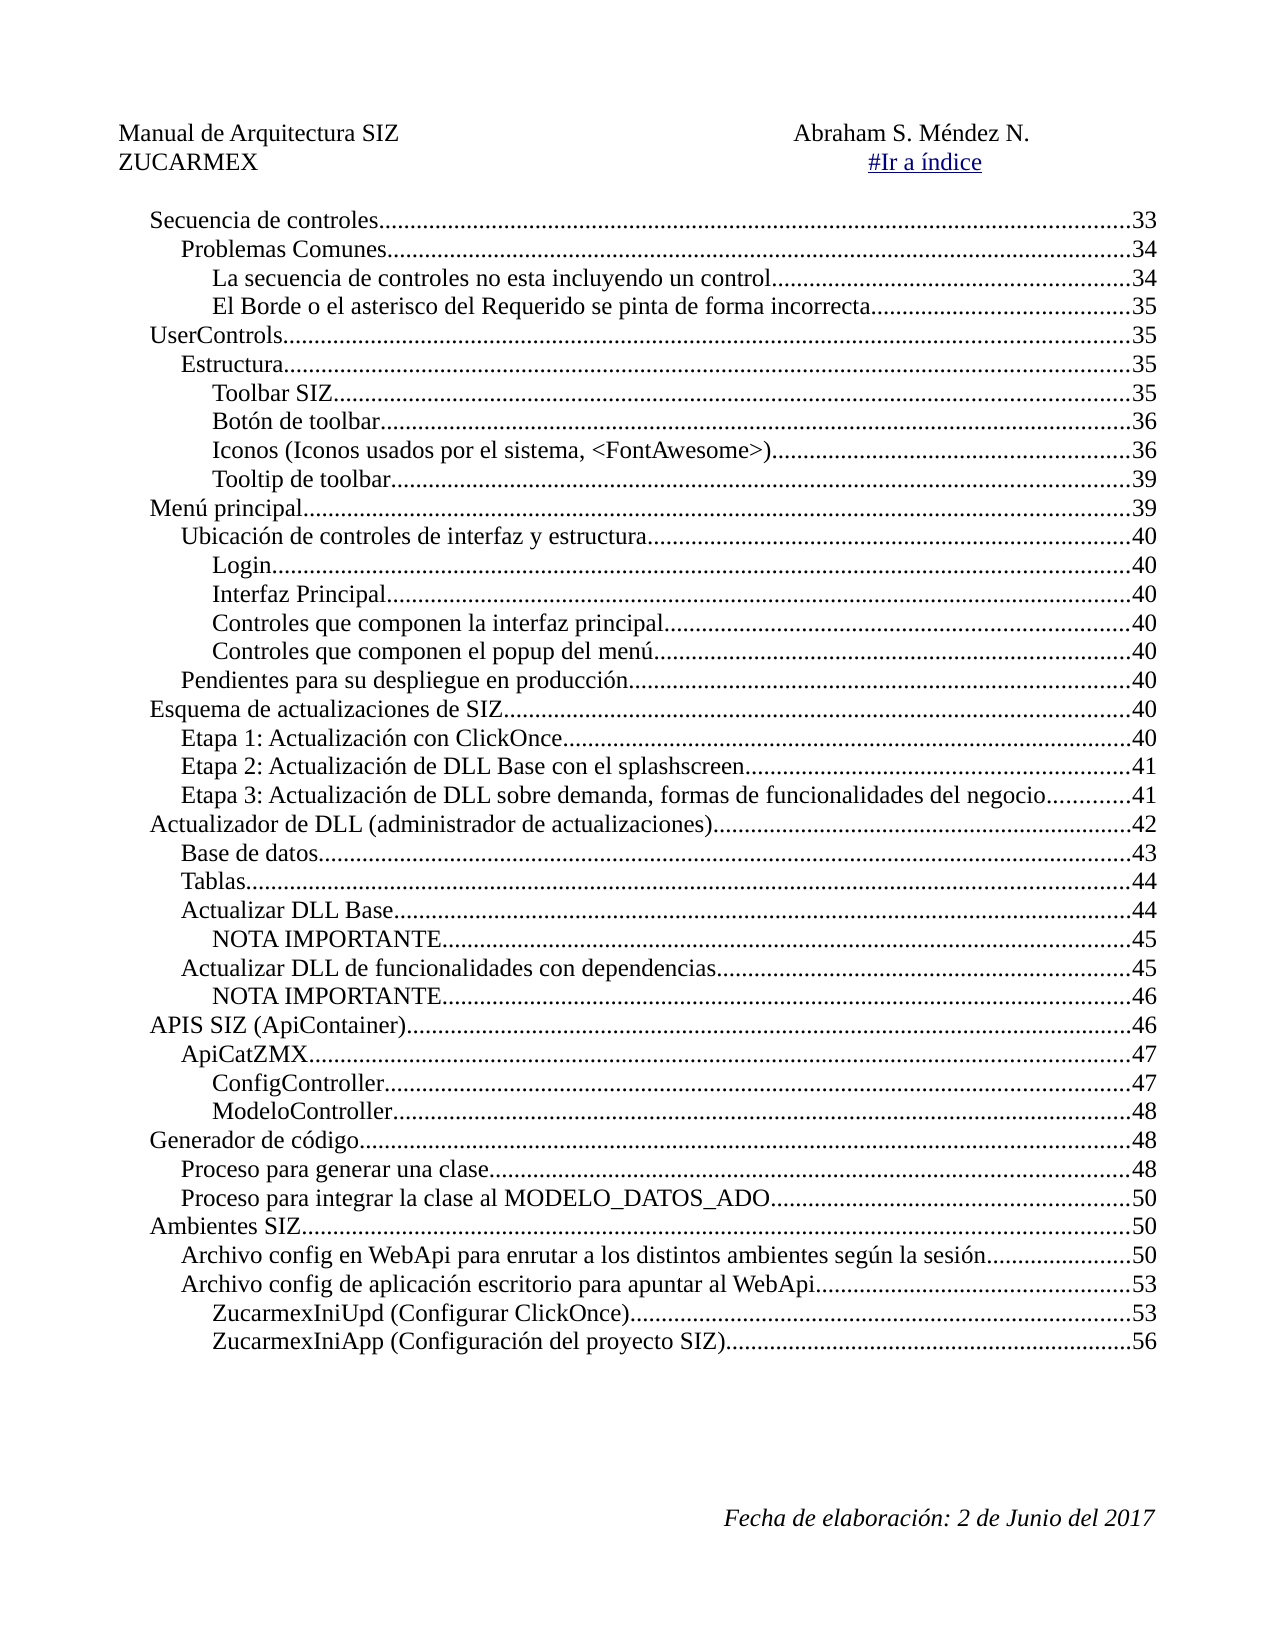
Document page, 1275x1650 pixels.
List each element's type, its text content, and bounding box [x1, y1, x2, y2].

text Toolbar SIZ 35 [118, 378, 1157, 406]
text Etapa 1: Actualización con ClickOnce 40 [118, 723, 1157, 751]
text Iconos (Iconos usados por el sistema, <FontAwesome>) 36 [118, 435, 1157, 464]
text Controles que componen la interfaz principal 40 [118, 608, 1157, 636]
text Actualizador de DLL (administrador de actualizaciones) 42 [118, 809, 1157, 838]
text APIS SIZ (ApiContainer) 46 [118, 1010, 1157, 1039]
text Estructura 35 [118, 349, 1157, 378]
text Menú principal 39 [118, 493, 1157, 521]
text Generador de código 48 [118, 1125, 1157, 1154]
text ConfigController 47 [118, 1068, 1157, 1096]
text Etapa 3: Actualización de DLL sobre demanda, formas de funcionalidades del negocio 41 [118, 780, 1157, 809]
text El Borde o el asterisco del Requerido se pinta de forma incorrecta. 35 [118, 291, 1157, 320]
text NOTA IMPORTANTE 45 [118, 924, 1157, 953]
text Tooltip de toolbar 39 [118, 464, 1157, 493]
text Archivo config en WebApi para enrutar a los distintos ambientes según la sesión 50 [118, 1240, 1157, 1269]
text Ubicación de controles de interfaz y estructura 40 [118, 521, 1157, 550]
text Esquema de actualizaciones de SIZ 40 [118, 694, 1157, 723]
text Login 40 [118, 550, 1157, 579]
text NOTA IMPORTANTE 46 [118, 981, 1157, 1010]
text Botón de toolbar 36 [118, 406, 1157, 435]
text Interfaz Principal 40 [118, 579, 1157, 608]
text Problemas Comunes 34 [118, 234, 1157, 263]
text Base de datos 43 [118, 838, 1157, 866]
text Controles que componen el popup del menú 40 [118, 636, 1157, 665]
text Tablas 44 [118, 866, 1157, 895]
text Proceso para generar una clase 48 [118, 1154, 1157, 1183]
text La secuencia de controles no esta incluyendo un control. 34 [118, 263, 1157, 291]
text Actualizar DLL Base 44 [118, 895, 1157, 924]
text UserControls 35 [118, 320, 1157, 349]
text Actualizar DLL de funcionalidades con dependencias 45 [118, 953, 1157, 981]
text Archivo config de aplicación escritorio para apuntar al WebApi 53 [118, 1269, 1157, 1298]
text ZucarmexIniApp (Configuración del proyecto SIZ) 56 [118, 1326, 1157, 1355]
text Pendientes para su despliegue en producción 40 [118, 665, 1157, 694]
text Ambientes SIZ 50 [118, 1211, 1157, 1240]
text ModeloController 48 [118, 1096, 1157, 1125]
text ApiCatZMX 47 [118, 1039, 1157, 1068]
text Etapa 2: Actualización de DLL Base con el splashscreen 41 [118, 751, 1157, 780]
text Secuencia de controles 33 [118, 205, 1157, 234]
text ZucarmexIniUpd (Configurar ClickOnce) 53 [118, 1298, 1157, 1326]
text Proceso para integrar la clase al MODELO_DATOS_ADO 50 [118, 1183, 1157, 1211]
